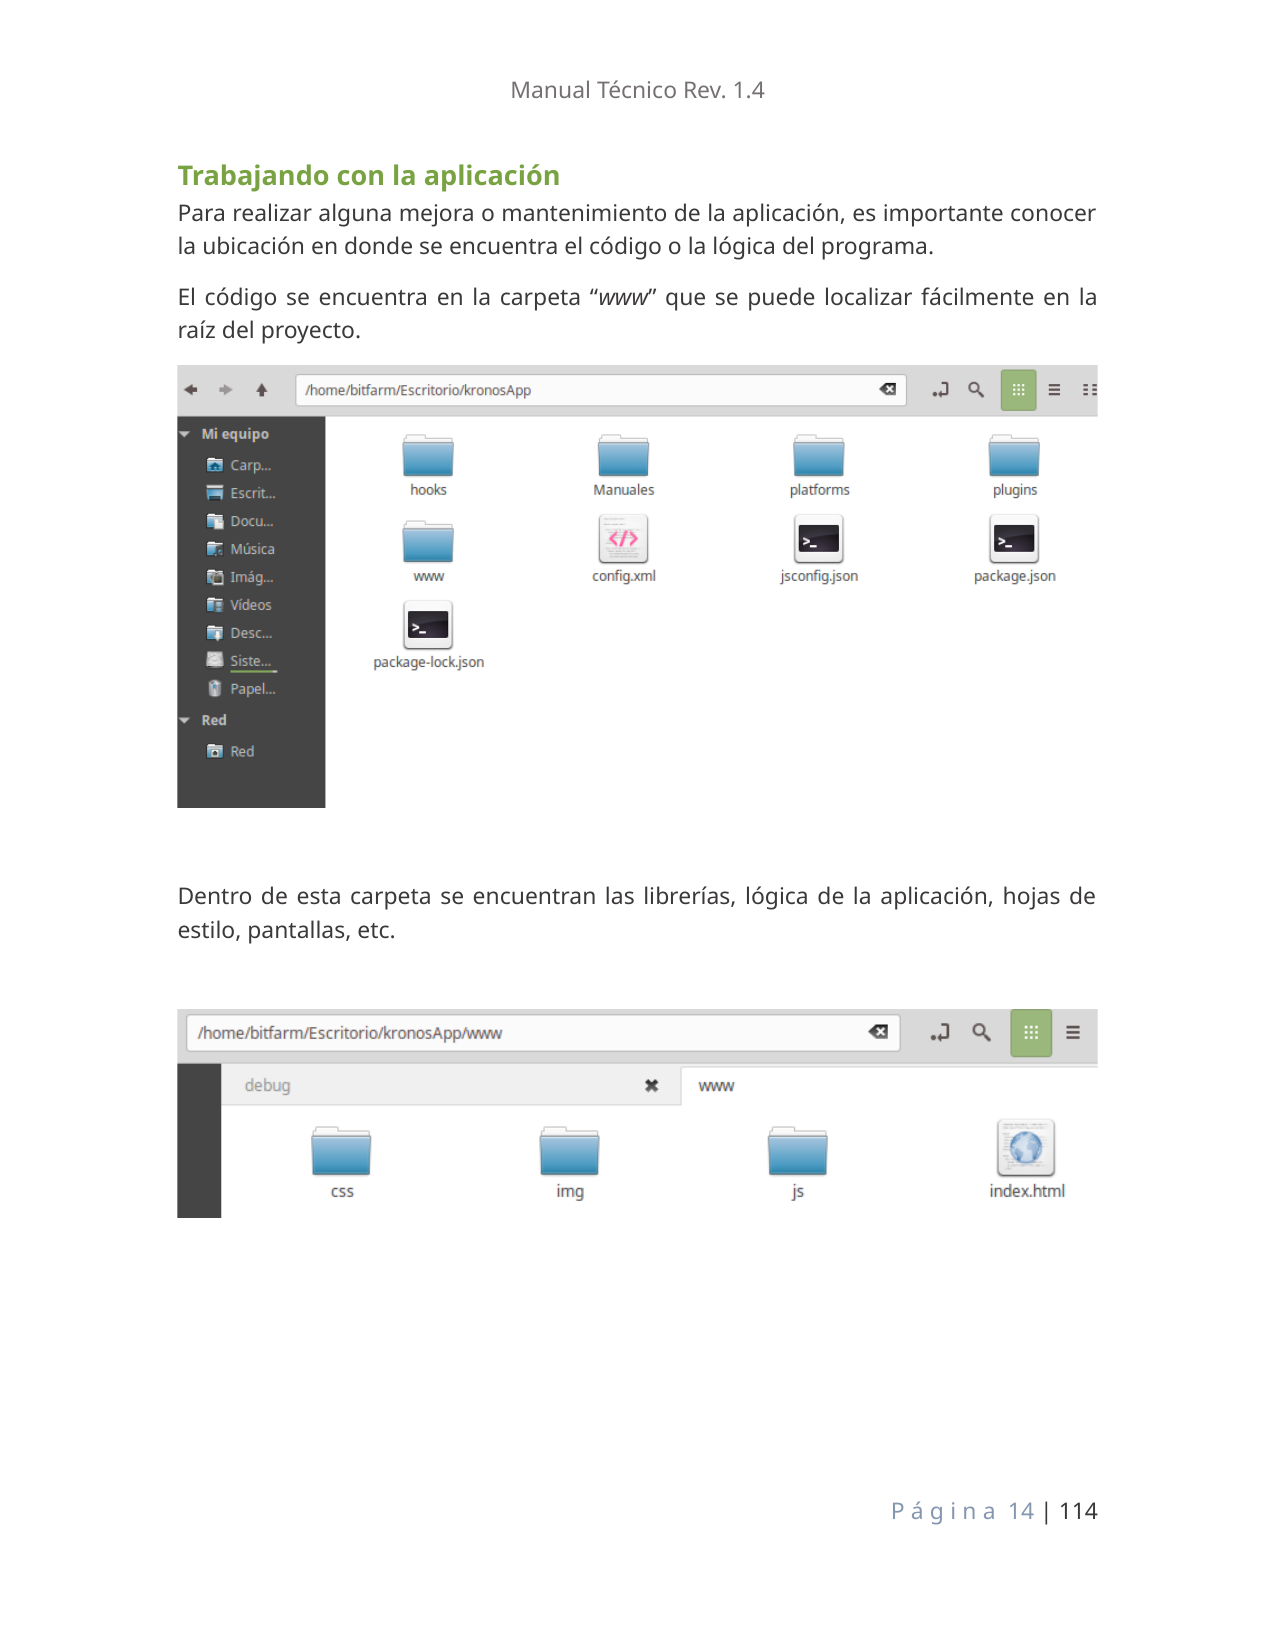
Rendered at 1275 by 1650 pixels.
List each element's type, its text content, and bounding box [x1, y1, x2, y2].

subtitle Trabajando con la aplicación [177, 157, 1098, 194]
text El código se encuentra en la carpeta “www” que se puede localizar fácilmente en la raíz del proyecto. [177, 281, 1098, 346]
picture [177, 365, 1098, 808]
text Para realizar alguna mejora o mantenimiento de la aplicación, es importante conocer la ubicación en donde se encuentra el código o la lógica del programa. [177, 197, 1098, 262]
text Dentro de esta carpeta se encuentran las librerías, lógica de la aplicación, hojas de estilo, pantallas, etc. [177, 880, 1098, 945]
picture [177, 1009, 1098, 1218]
